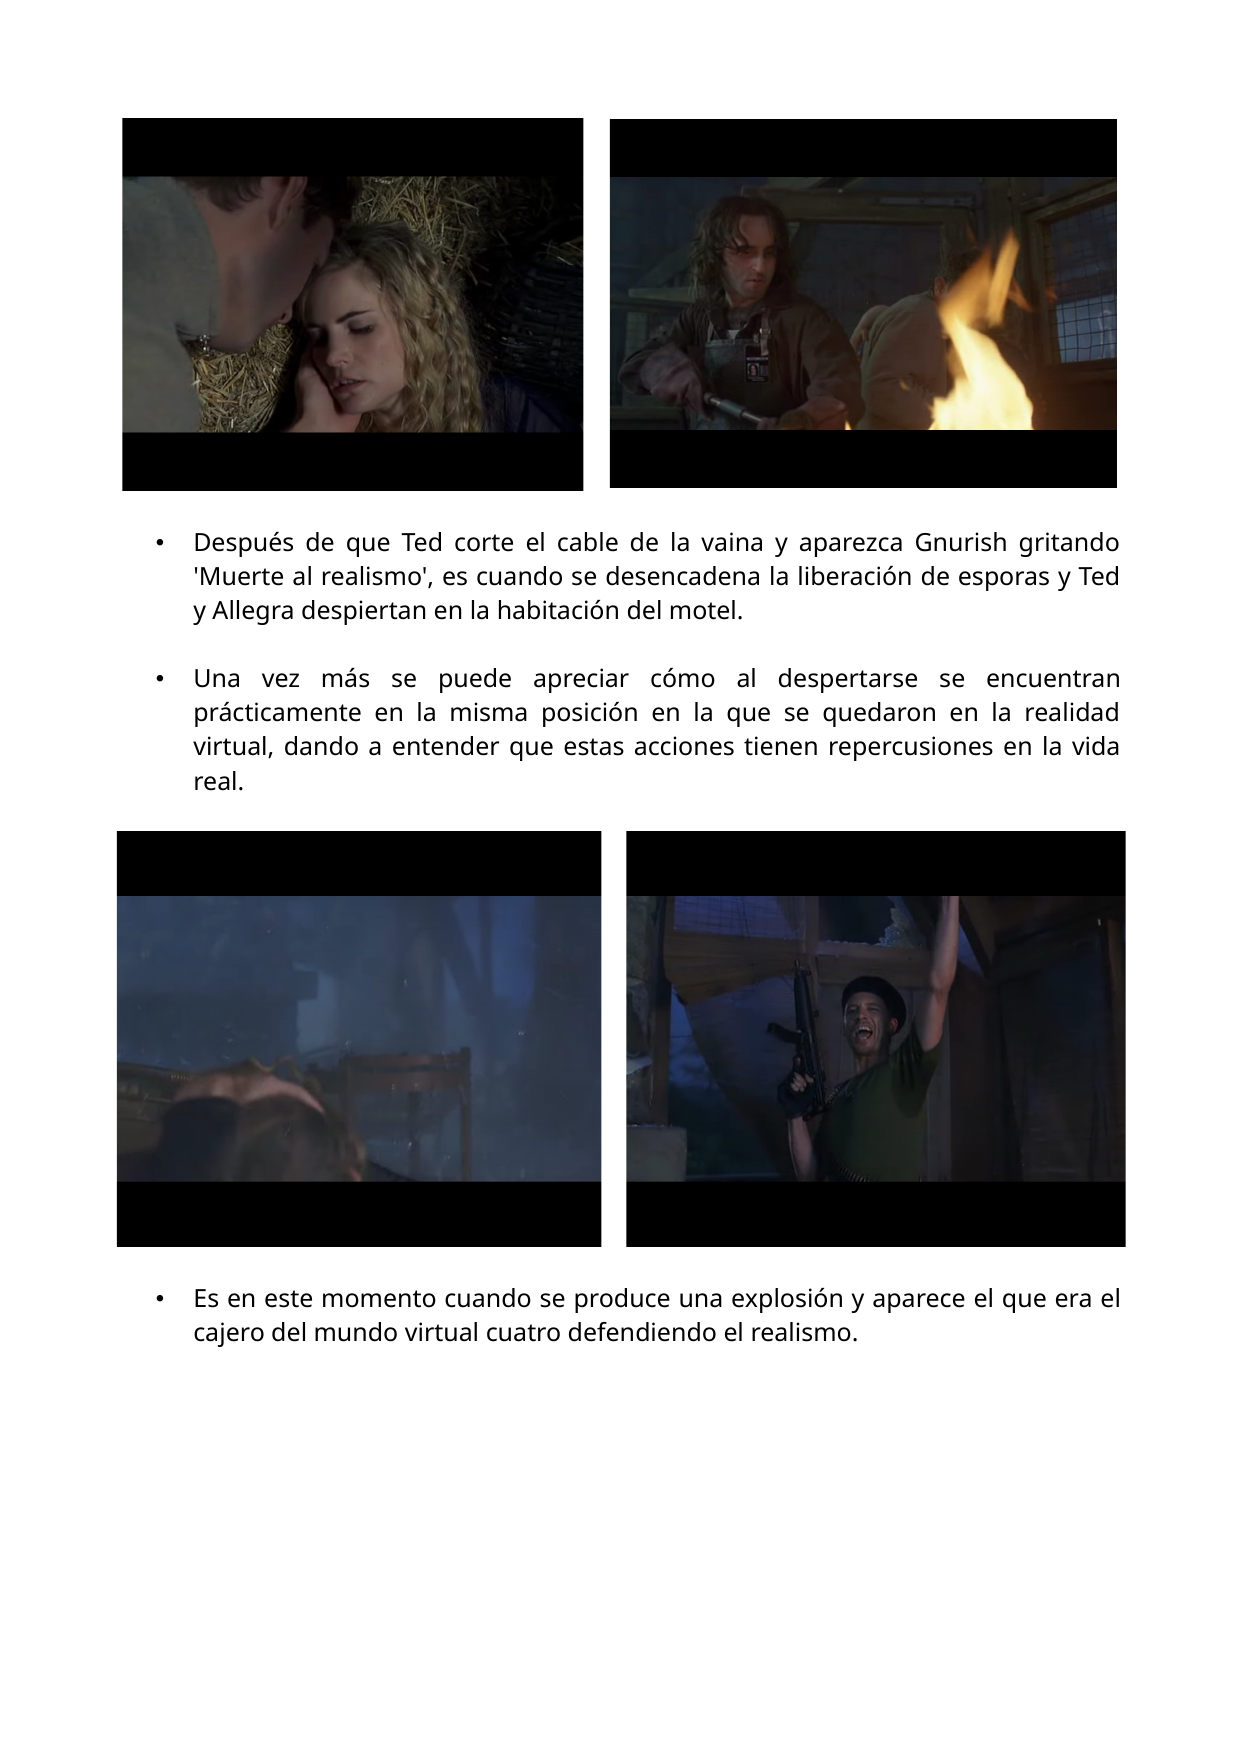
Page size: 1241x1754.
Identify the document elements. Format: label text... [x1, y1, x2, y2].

picture [122, 118, 584, 491]
list Es en este momento cuando se produce una explosión y aparece el que era el cajero del mundo virtual cuatro defendiendo el realismo. [156, 1280, 1122, 1348]
list Después de que Ted corte el cable de la vaina y aparezca Gnurish gritando 'Muerte al realismo', es cuando se desencadena la liberación de esporas y Ted y Allegra despiertan en la habitación del motel. [156, 525, 1122, 627]
list Una vez más se puede apreciar cómo al despertarse se encuentran prácticamente en la misma posición en la que se quedaron en la realidad virtual, dando a entender que estas acciones tienen repercusiones en la vida real. [156, 661, 1122, 797]
picture [116, 831, 602, 1247]
picture [609, 119, 1117, 488]
picture [626, 831, 1126, 1247]
